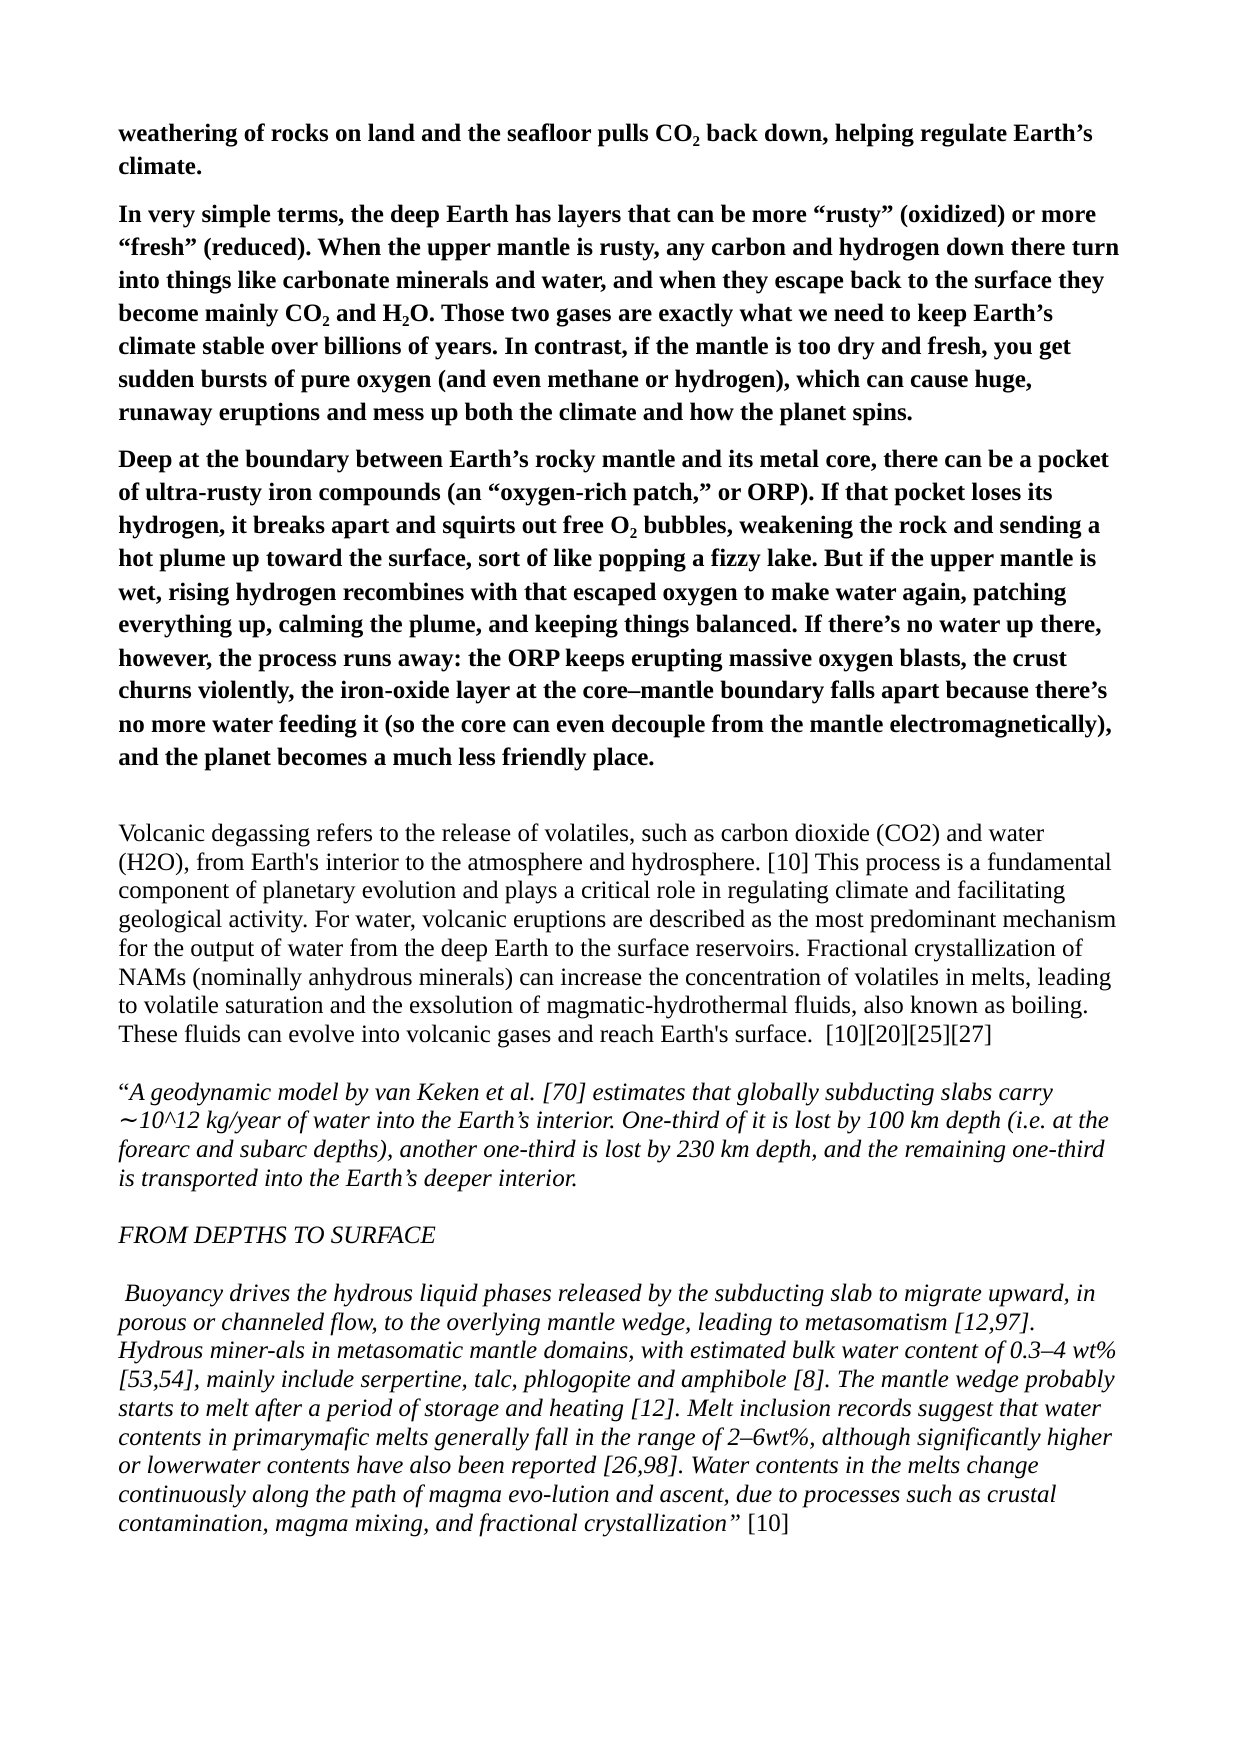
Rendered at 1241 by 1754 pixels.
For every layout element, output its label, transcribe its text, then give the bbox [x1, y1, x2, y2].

text “A geodynamic model by van Keken et al. [70] estimates that globally subducting slabs carry ∼10^12 kg/year of water into the Earth’s interior. One-third of it is lost by 100 km depth (i.e. at the forearc and subarc depths), another one-third is lost by 230 km depth, and the remaining one-third is transported into the Earth’s deeper interior. [118, 1077, 1122, 1192]
text Deep at the boundary between Earth’s rocky mantle and its metal core, there can be a pocket of ultra‑rusty iron compounds (an “oxygen‑rich patch,” or ORP). If that pocket loses its hydrogen, it breaks apart and squirts out free O₂ bubbles, weakening the rock and sending a hot plume up toward the surface, sort of like popping a fizzy lake. But if the upper mantle is wet, rising hydrogen recombines with that escaped oxygen to make water again, patching everything up, calming the plume, and keeping things balanced. If there’s no water up there, however, the process runs away: the ORP keeps erupting massive oxygen blasts, the crust churns violently, the iron‑oxide layer at the core–mantle boundary falls apart because there’s no more water feeding it (so the core can even decouple from the mantle electromagnetically), and the planet becomes a much less friendly place. [118, 444, 1122, 770]
text Buoyancy drives the hydrous liquid phases released by the subducting slab to migrate upward, in porous or channeled flow, to the overlying mantle wedge, leading to metasomatism [12,97]. Hydrous miner-als in metasomatic mantle domains, with estimated bulk water content of 0.3–4 wt% [53,54], mainly include serpertine, talc, phlogopite and amphibole [8]. The mantle wedge probably starts to melt after a period of storage and heating [12]. Melt inclusion records suggest that water contents in primarymafic melts generally fall in the range of 2–6wt%, although significantly higher or lowerwater contents have also been reported [26,98]. Water contents in the melts change continuously along the path of magma evo-lution and ascent, due to processes such as crustal contamination, magma mixing, and fractional crystallization” [10] [118, 1278, 1122, 1537]
text In very simple terms, the deep Earth has layers that can be more “rusty” (oxidized) or more “fresh” (reduced). When the upper mantle is rusty, any carbon and hydrogen down there turn into things like carbonate minerals and water, and when they escape back to the surface they become mainly CO₂ and H₂O. Those two gases are exactly what we need to keep Earth’s climate stable over billions of years. In contrast, if the mantle is too dry and fresh, you get sudden bursts of pure oxygen (and even methane or hydrogen), which can cause huge, runaway eruptions and mess up both the climate and how the planet spins. [118, 199, 1122, 426]
text Volcanic degassing refers to the release of volatiles, such as carbon dioxide (CO2) and water (H2O), from Earth's interior to the atmosphere and hydrosphere. [10] This process is a fundamental component of planetary evolution and plays a critical role in regulating climate and facilitating geological activity. For water, volcanic eruptions are described as the most predominant mechanism for the output of water from the deep Earth to the surface reservoirs. Fractional crystallization of NAMs (nominally anhydrous minerals) can increase the concentration of volatiles in melts, leading to volatile saturation and the exsolution of magmatic-hydrothermal fluids, also known as boiling. These fluids can evolve into volcanic gases and reach Earth's surface. [10][20][25][27] [118, 818, 1122, 1048]
text weathering of rocks on land and the seafloor pulls CO₂ back down, helping regulate Earth’s climate. [118, 118, 1122, 180]
text FROM DEPTHS TO SURFACE [118, 1221, 1122, 1249]
